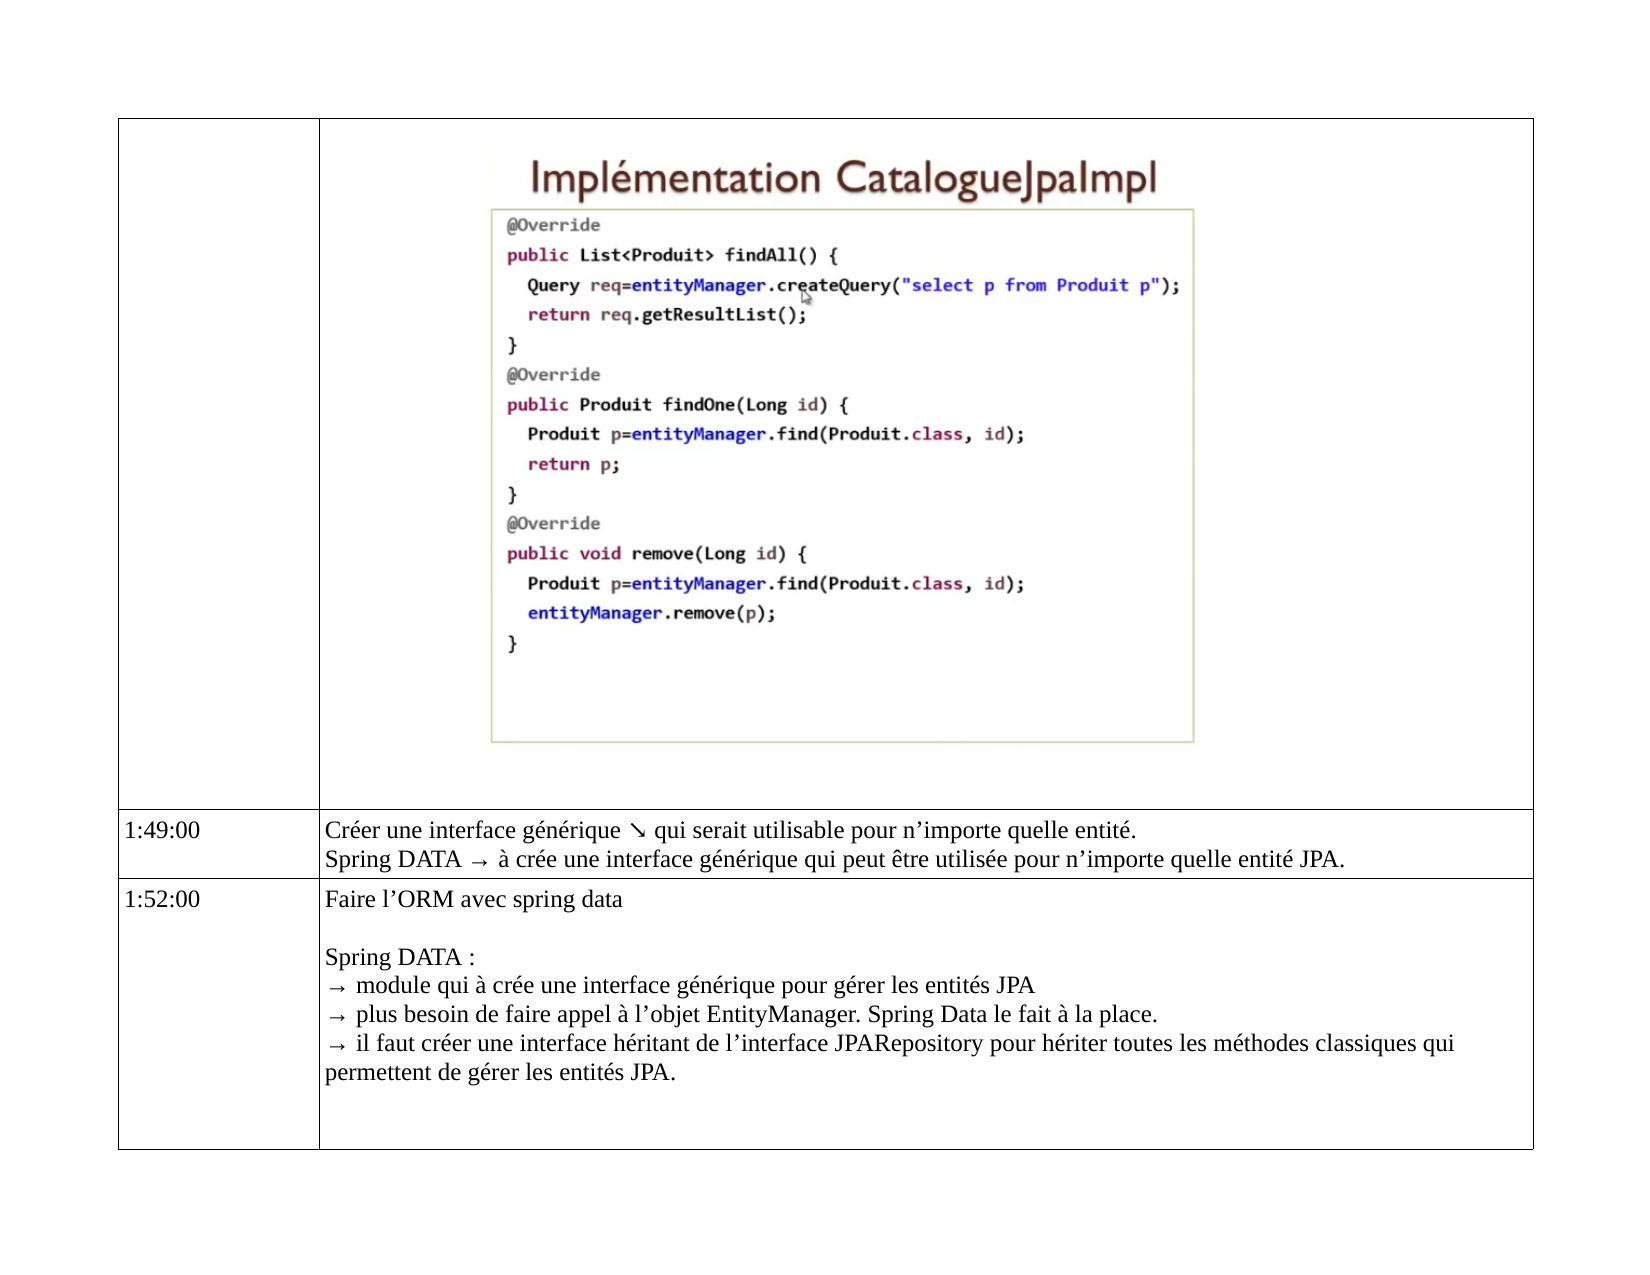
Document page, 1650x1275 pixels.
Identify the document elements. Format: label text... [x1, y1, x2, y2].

table_cell [119, 119, 319, 809]
table_cell Créer une interface générique ↘ qui serait utilisable pour n’importe quelle entité. Spring DATA → à crée une interface générique qui peut être utilisée pour n’importe quelle entité JPA. [320, 810, 1533, 878]
picture [487, 144, 1199, 746]
table_cell Faire l’ORM avec spring data Spring DATA : → module qui à crée une interface générique pour gérer les entités JPA → plus besoin de faire appel à l’objet EntityManager. Spring Data le fait à la place. → il faut créer une interface héritant de l’interface JPARepository pour hériter toutes les méthodes classiques qui permettent de gérer les entités JPA. [320, 879, 1533, 1148]
table_cell 1:52:00 [119, 879, 319, 1148]
table_cell 1:49:00 [119, 810, 319, 878]
table_cell [320, 119, 1533, 809]
